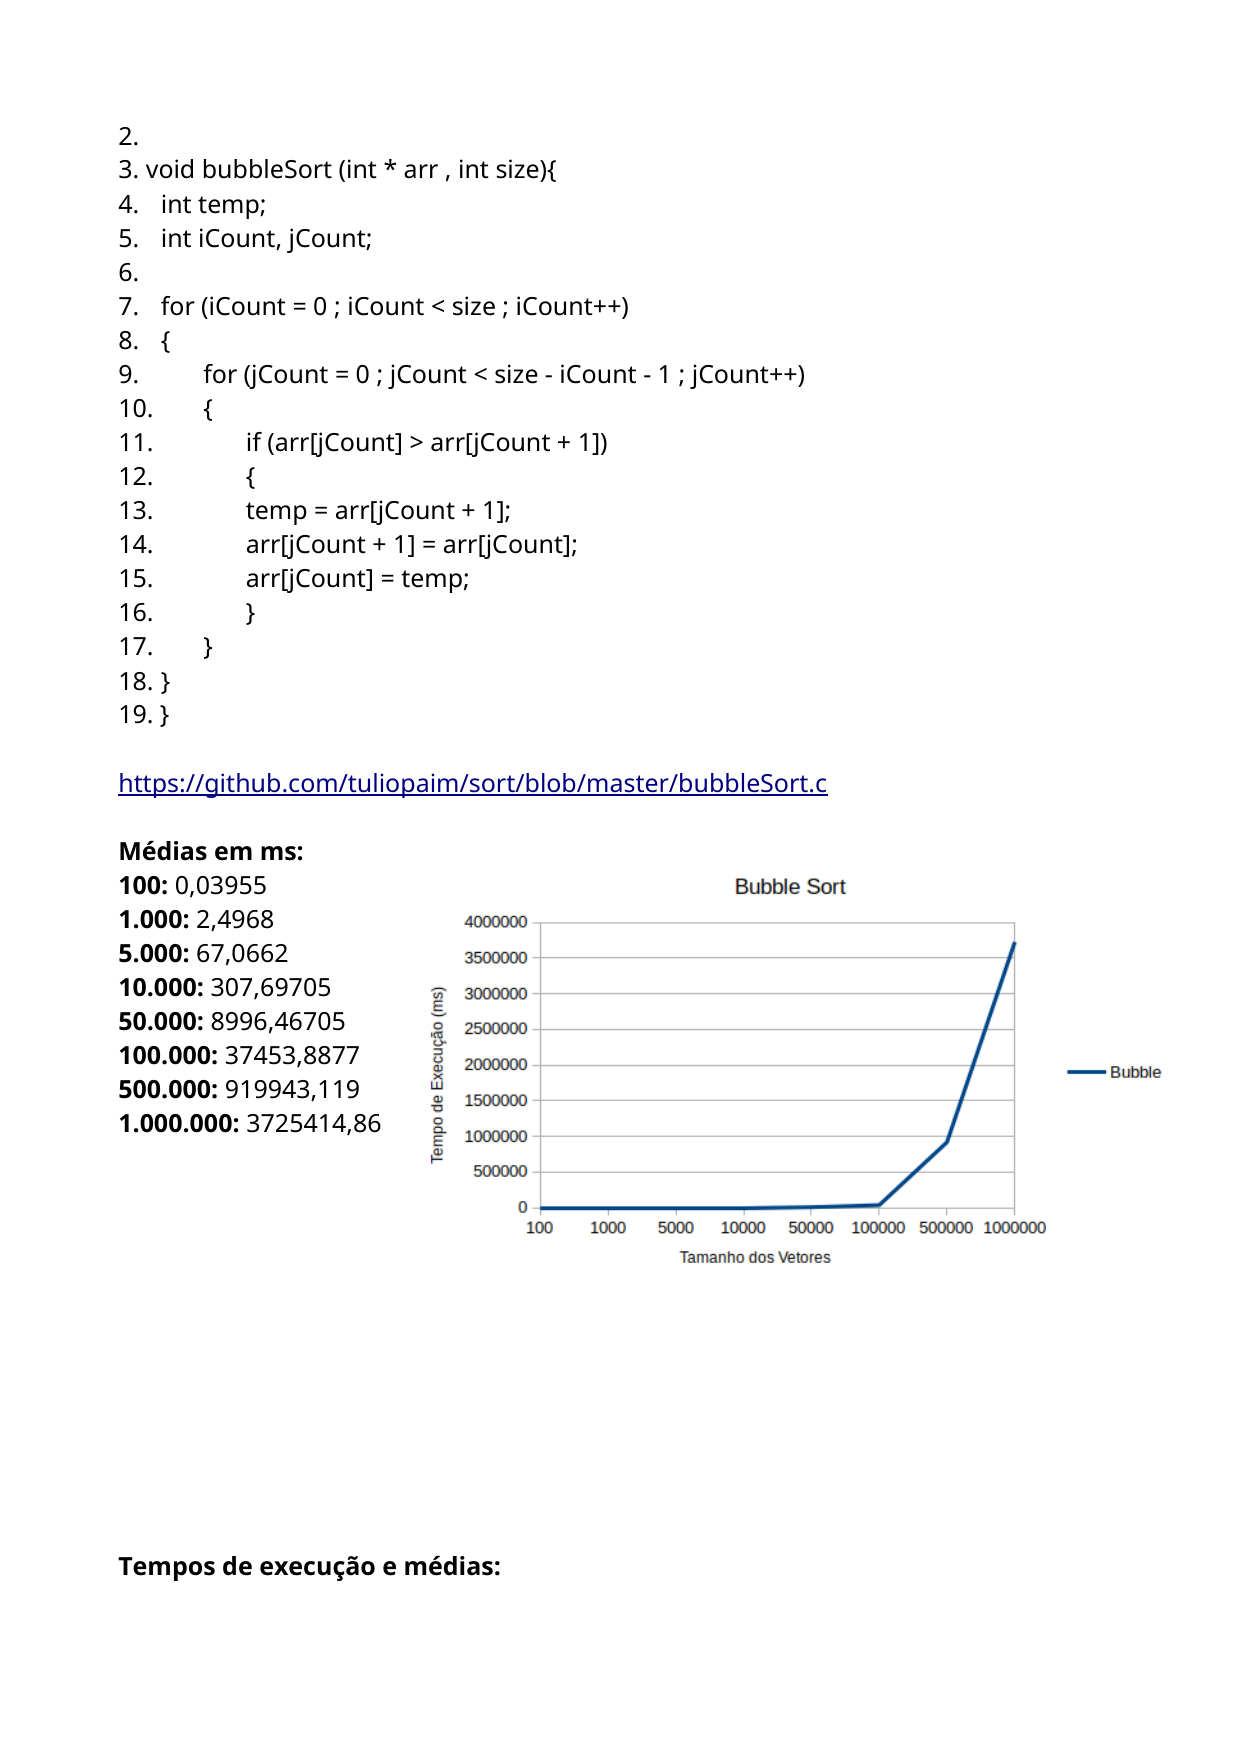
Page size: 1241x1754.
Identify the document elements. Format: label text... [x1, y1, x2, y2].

text 100: 0,03955 [118, 867, 403, 902]
text 10. { [118, 391, 1122, 425]
text 1.000: 2,4968 [118, 902, 403, 936]
picture [403, 854, 1178, 1290]
text 5.000: 67,0662 [118, 936, 403, 970]
text 100.000: 37453,8877 [118, 1038, 403, 1072]
text https://github.com/tuliopaim/sort/blob/master/bubbleSort.c [118, 765, 1122, 799]
text 6. [118, 254, 1122, 288]
text 5. int iCount, jCount; [118, 220, 1122, 254]
text 50.000: 8996,46705 [118, 1004, 403, 1038]
text 7. for (iCount = 0 ; iCount < size ; iCount++) [118, 288, 1122, 322]
text 500.000: 919943,119 [118, 1072, 403, 1106]
text 1.000.000: 3725414,86 [118, 1106, 403, 1140]
text Tempos de execução e médias: [118, 1549, 1122, 1583]
text 13. temp = arr[jCount + 1]; [118, 493, 1122, 527]
text 10.000: 307,69705 [118, 970, 403, 1004]
text 15. arr[jCount] = temp; [118, 561, 1122, 595]
text 3. void bubbleSort (int * arr , int size){ [118, 152, 1122, 186]
text 16. } [118, 595, 1122, 629]
text 11. if (arr[jCount] > arr[jCount + 1]) [118, 425, 1122, 459]
text 8. { [118, 322, 1122, 357]
text 18. } [118, 663, 1122, 697]
text 19. } [118, 697, 1122, 731]
text 12. { [118, 459, 1122, 493]
text 14. arr[jCount + 1] = arr[jCount]; [118, 527, 1122, 561]
text 2. [118, 118, 1122, 152]
text 9. for (jCount = 0 ; jCount < size - iCount - 1 ; jCount++) [118, 357, 1122, 391]
text 4. int temp; [118, 186, 1122, 220]
text 17. } [118, 629, 1122, 663]
text Médias em ms: [118, 833, 1122, 867]
